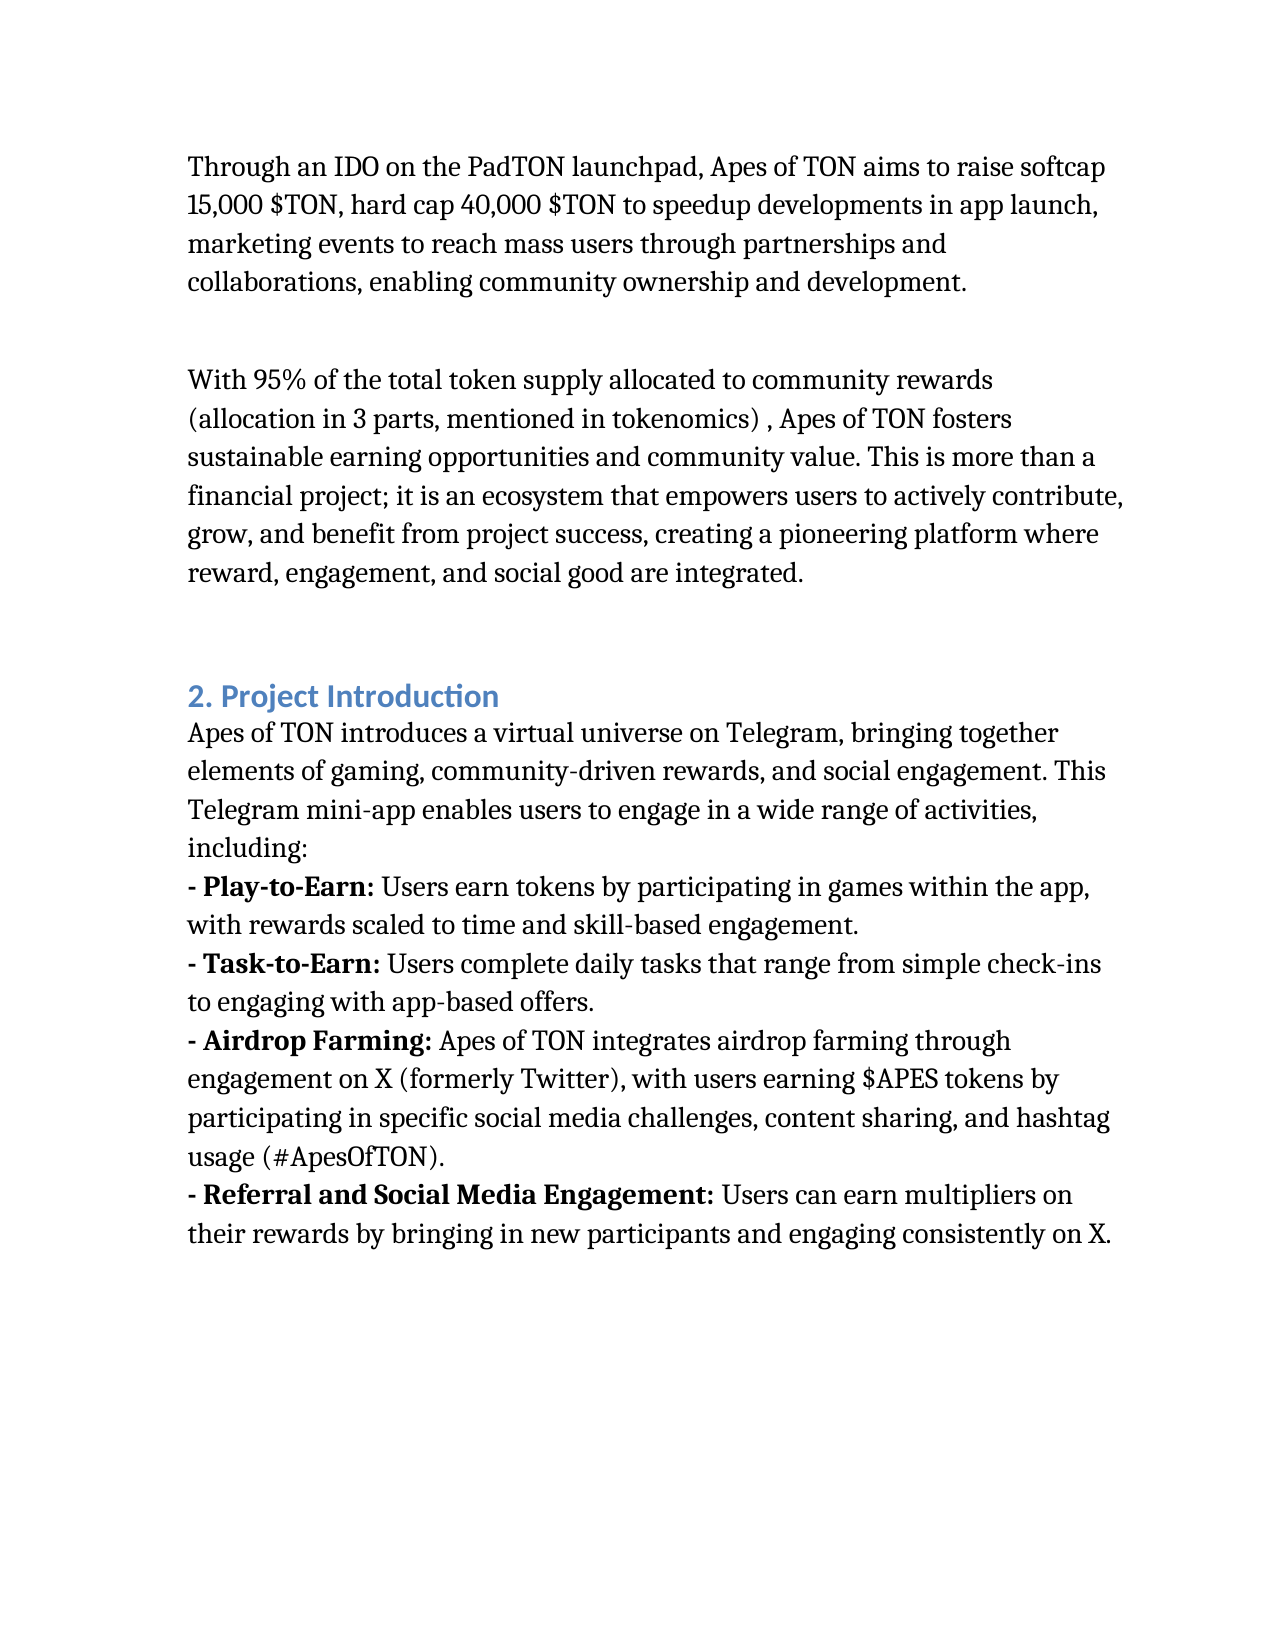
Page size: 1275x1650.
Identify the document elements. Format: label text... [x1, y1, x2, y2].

subtitle 2. Project Introduction [187, 675, 1125, 716]
text Through an IDO on the PadTON launchpad, Apes of TON aims to raise softcap 15,000 $TON, hard cap 40,000 $TON to speedup developments in app launch, marketing events to reach mass users through partnerships and collaborations, enabling community ownership and development. [187, 150, 1125, 299]
text With 95% of the total token supply allocated to community rewards (allocation in 3 parts, mentioned in tokenomics) , Apes of TON fosters sustainable earning opportunities and community value. This is more than a financial project; it is an ecosystem that empowers users to actively contribute, grow, and benefit from project success, creating a pioneering platform where reward, engagement, and social good are integrated. [187, 325, 1125, 590]
text Apes of TON introduces a virtual universe on Telegram, bringing together elements of gaming, community-driven rewards, and social engagement. This Telegram mini-app enables users to engage in a wide range of activities, including: - Play-to-Earn: Users earn tokens by participating in games within the app, with rewards scaled to time and skill-based engagement. - Task-to-Earn: Users complete daily tasks that range from simple check-ins to engaging with app-based offers. - Airdrop Farming: Apes of TON integrates airdrop farming through engagement on X (formerly Twitter), with users earning $APES tokens by participating in specific social media challenges, content sharing, and hashtag usage (#ApesOfTON). - Referral and Social Media Engagement: Users can earn multipliers on their rewards by bringing in new participants and engaging consistently on X. [187, 716, 1125, 1281]
